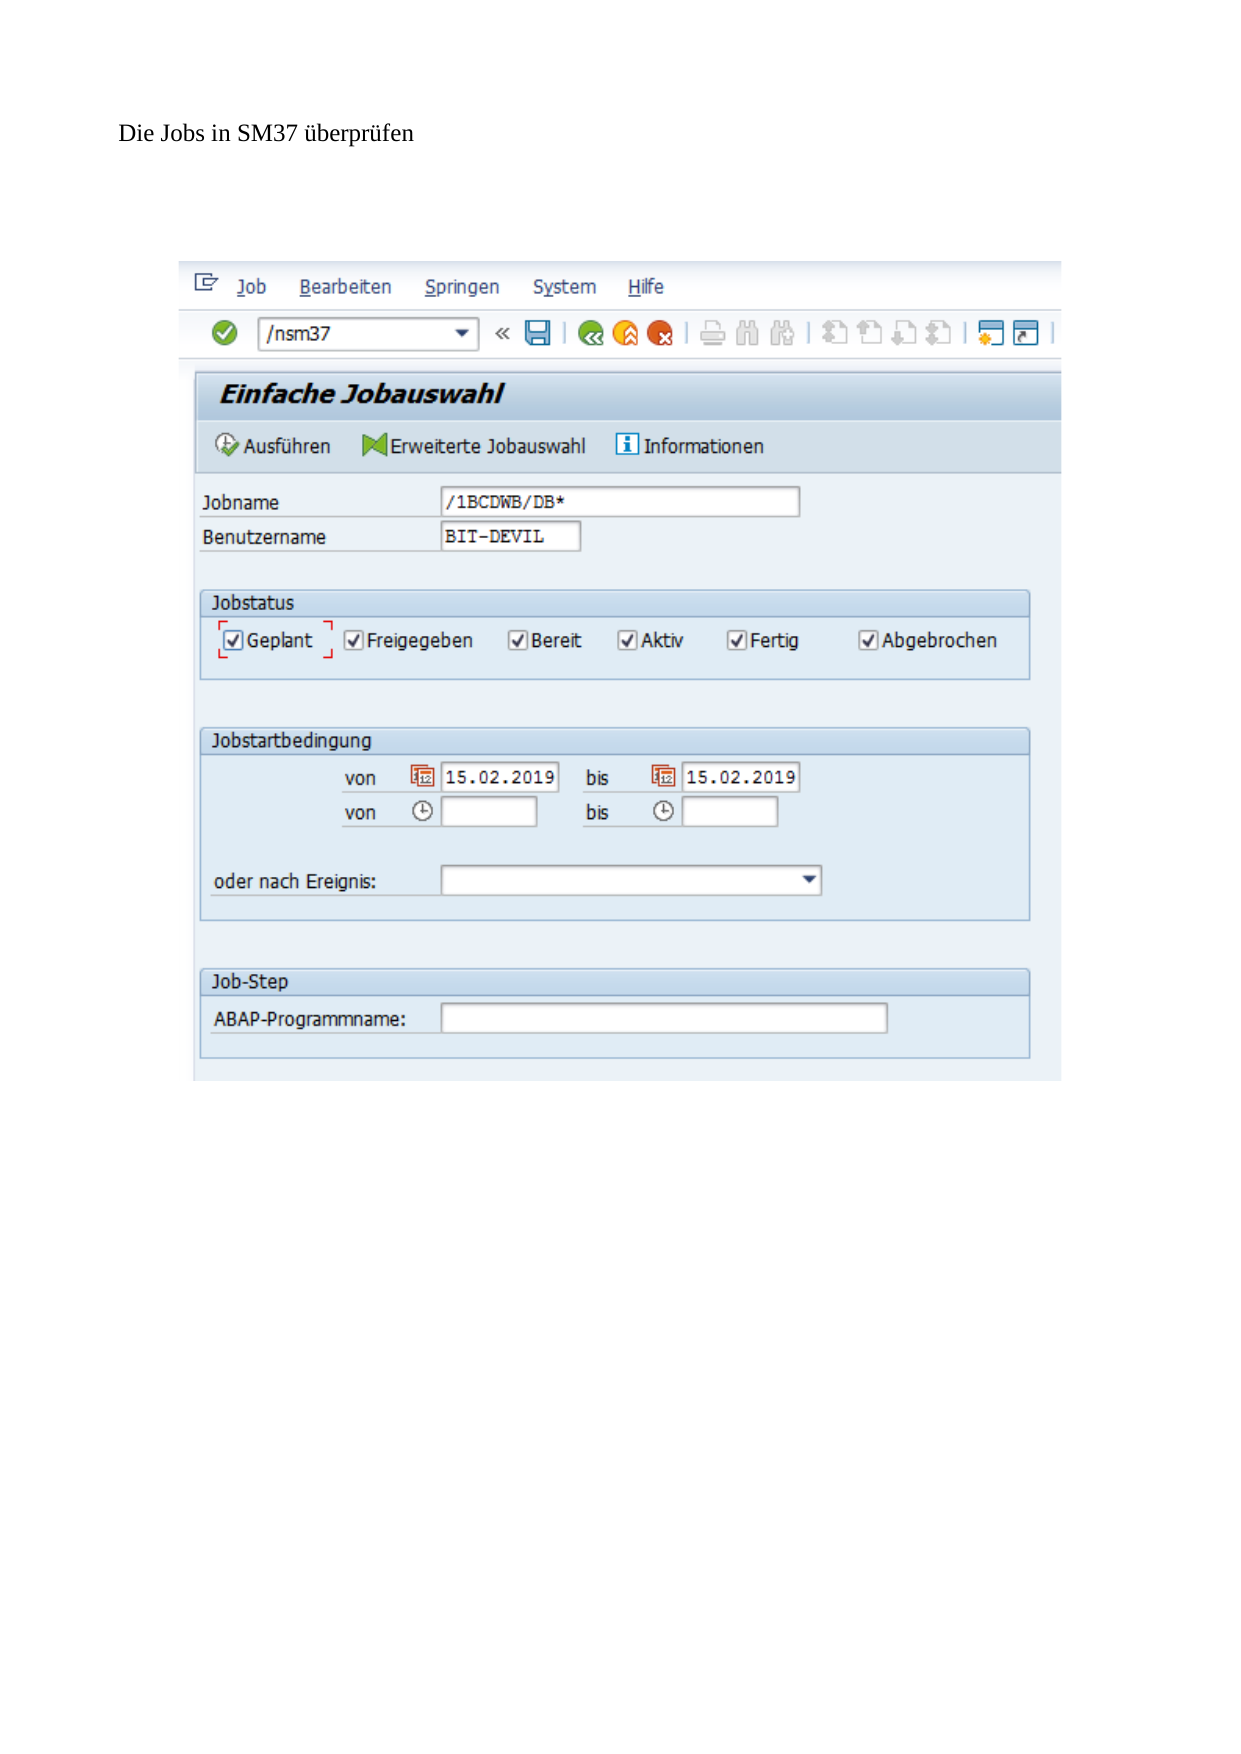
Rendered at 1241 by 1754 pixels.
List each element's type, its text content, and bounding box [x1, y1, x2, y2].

picture [178, 261, 1062, 1081]
text Die Jobs in SM37 überprüfen [118, 118, 1122, 147]
